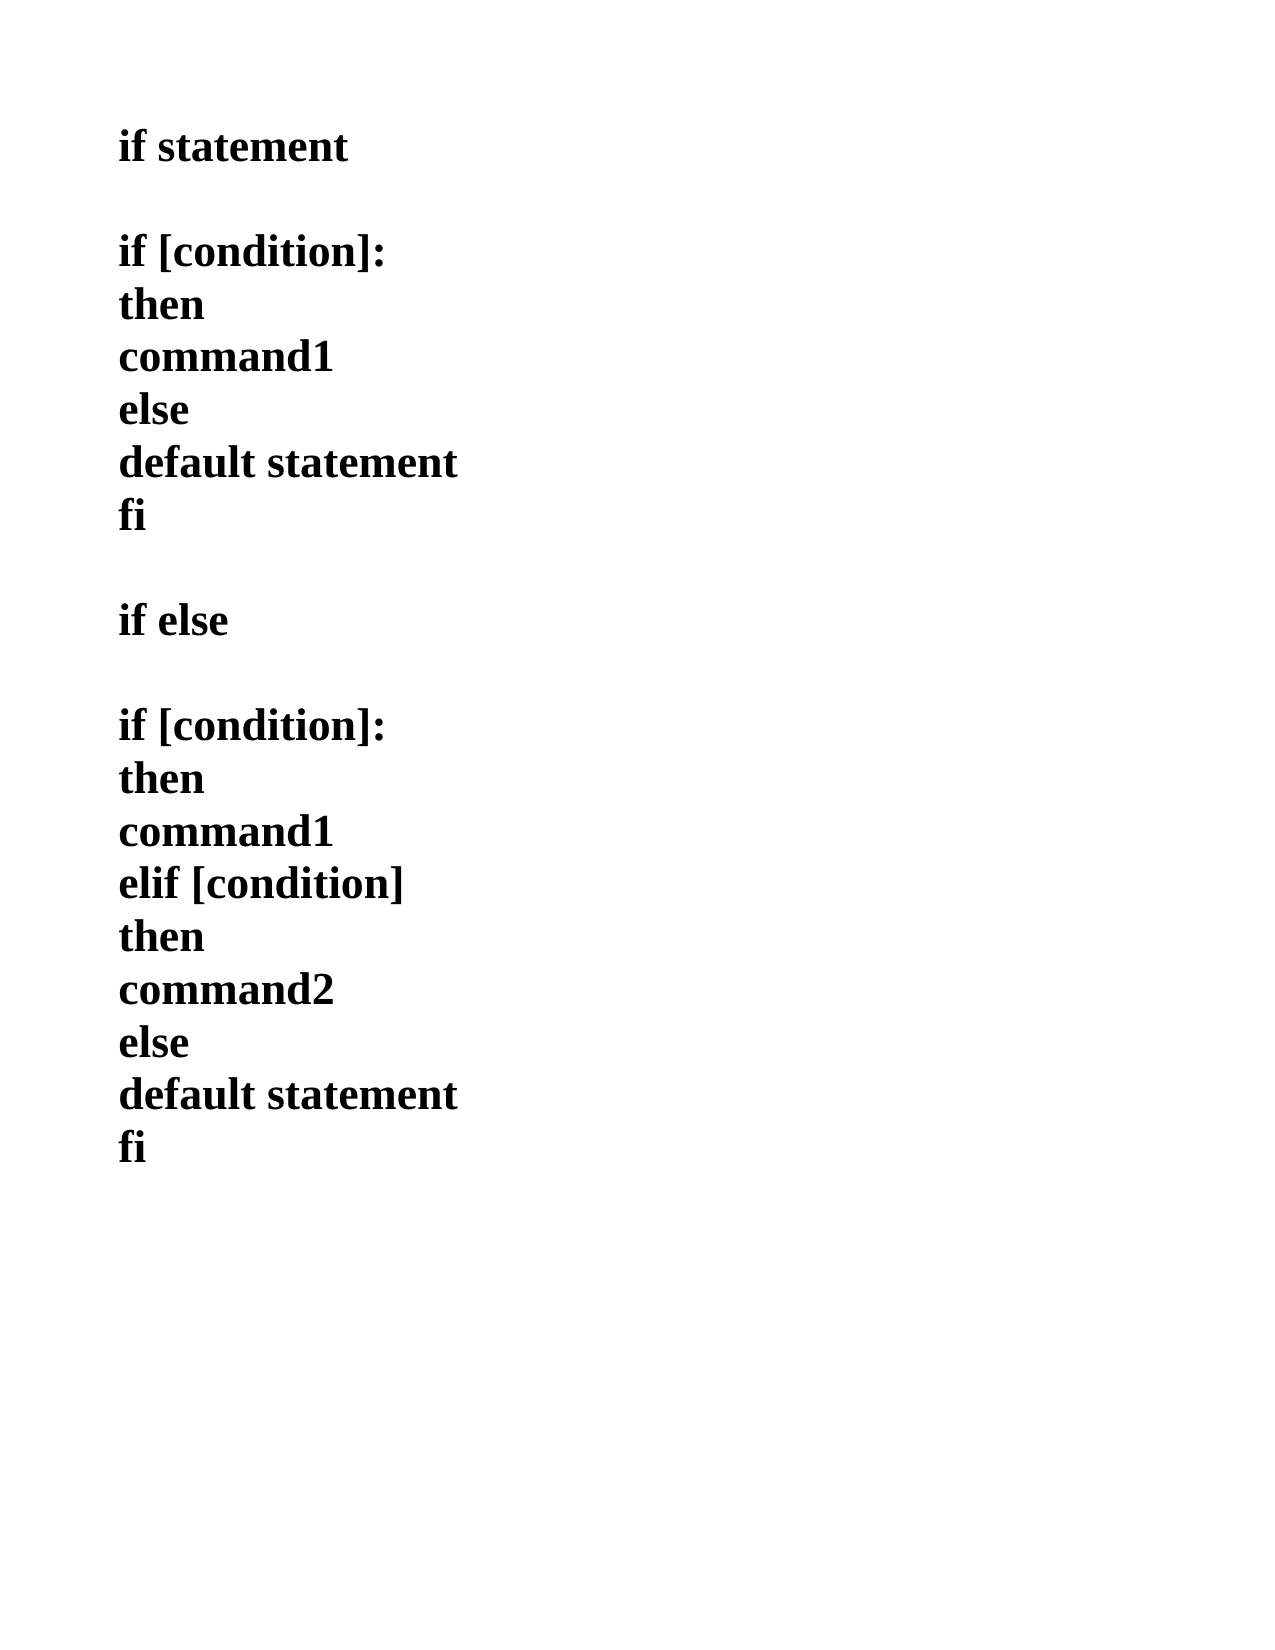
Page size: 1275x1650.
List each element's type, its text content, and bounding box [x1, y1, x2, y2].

text command2 [118, 961, 1157, 1014]
text command1 [118, 803, 1157, 856]
text then [118, 276, 1157, 329]
text fi [118, 487, 1157, 540]
text if else [118, 592, 1157, 645]
text fi [118, 1119, 1157, 1172]
text if statement [118, 118, 1157, 171]
text elif [condition] [118, 856, 1157, 909]
text else [118, 382, 1157, 434]
text default statement [118, 434, 1157, 487]
text command1 [118, 329, 1157, 382]
text else [118, 1014, 1157, 1067]
text then [118, 909, 1157, 961]
text if [condition]: [118, 698, 1157, 751]
text default statement [118, 1067, 1157, 1119]
text then [118, 751, 1157, 803]
text if [condition]: [118, 223, 1157, 276]
